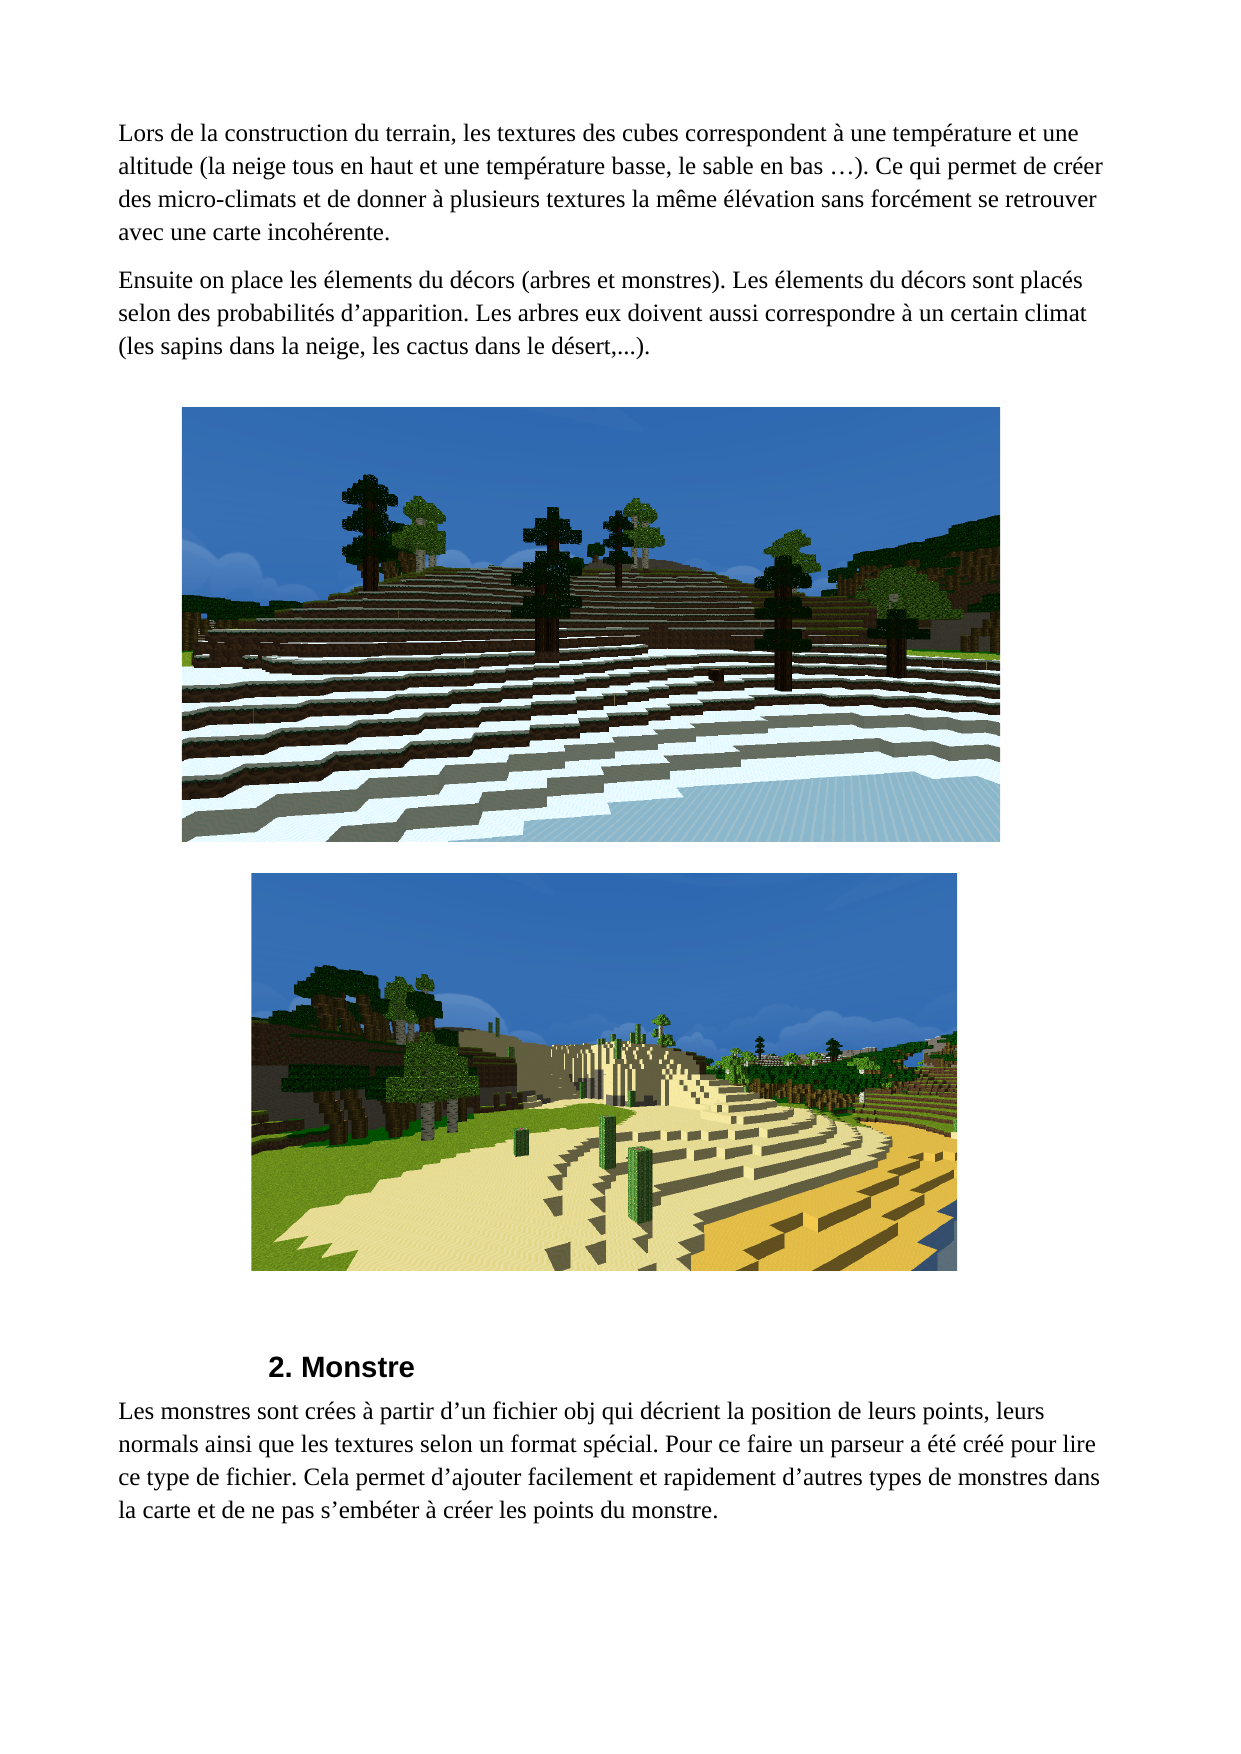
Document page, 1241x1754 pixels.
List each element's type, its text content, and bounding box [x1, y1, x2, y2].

text Ensuite on place les élements du décors (arbres et monstres). Les élements du décors sont placés selon des probabilités d’apparition. Les arbres eux doivent aussi correspondre à un certain climat (les sapins dans la neige, les cactus dans le désert,...). [118, 265, 1122, 359]
picture [181, 407, 1001, 842]
text Lors de la construction du terrain, les textures des cubes correspondent à une température et une altitude (la neige tous en haut et une température basse, le sable en bas …). Ce qui permet de créer des micro-climats et de donner à plusieurs textures la même élévation sans forcément se retrouver avec une carte incohérente. [118, 118, 1122, 246]
text Les monstres sont crées à partir d’un fichier obj qui décrient la position de leurs points, leurs normals ainsi que les textures selon un format spécial. Pour ce faire un parseur a été créé pour lire ce type de fichier. Cela permet d’ajouter facilement et rapidement d’autres types de monstres dans la carte et de ne pas s’embéter à créer les points du monstre. [118, 1396, 1122, 1524]
subtitle 2. Monstre [268, 1350, 1122, 1383]
picture [251, 873, 958, 1271]
